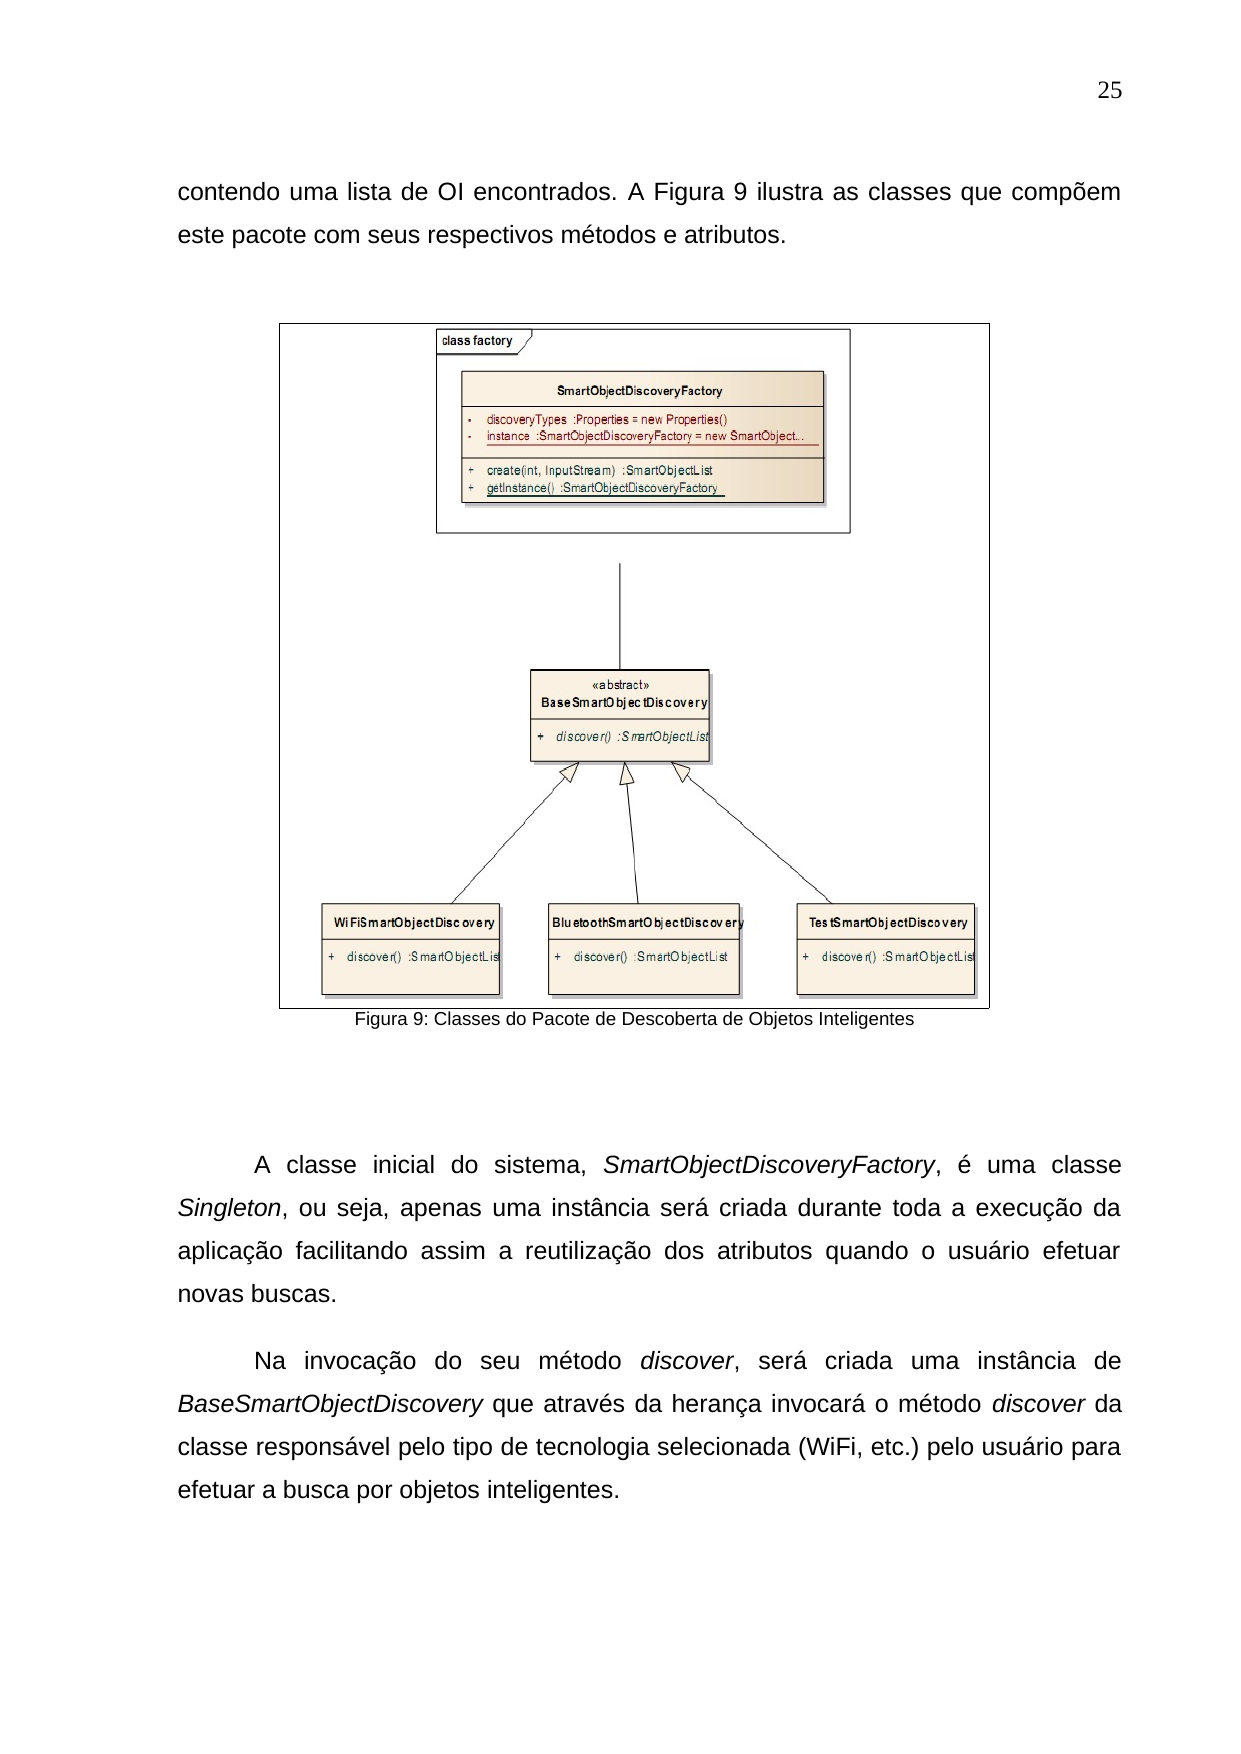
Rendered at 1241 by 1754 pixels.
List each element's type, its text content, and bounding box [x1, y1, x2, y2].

text Figura 9: Classes do Pacote de Descoberta de Objetos Inteligentes [279, 1009, 989, 1030]
text contendo uma lista de OI encontrados. A Figura 9 ilustra as classes que compõem este pacote com seus respectivos métodos e atributos. [177, 177, 1122, 249]
text Na invocação do seu método discover, será criada uma instância de BaseSmartObjectDiscovery que através da herança invocará o método discover da classe responsável pelo tipo de tecnologia selecionada (WiFi, etc.) pelo usuário para efetuar a busca por objetos inteligentes. [177, 1346, 1122, 1504]
picture [280, 324, 989, 1008]
text A classe inicial do sistema, SmartObjectDiscoveryFactory, é uma classe Singleton, ou seja, apenas uma instância será criada durante toda a execução da aplicação facilitando assim a reutilização dos atributos quando o usuário efetuar novas buscas. [177, 1149, 1122, 1308]
